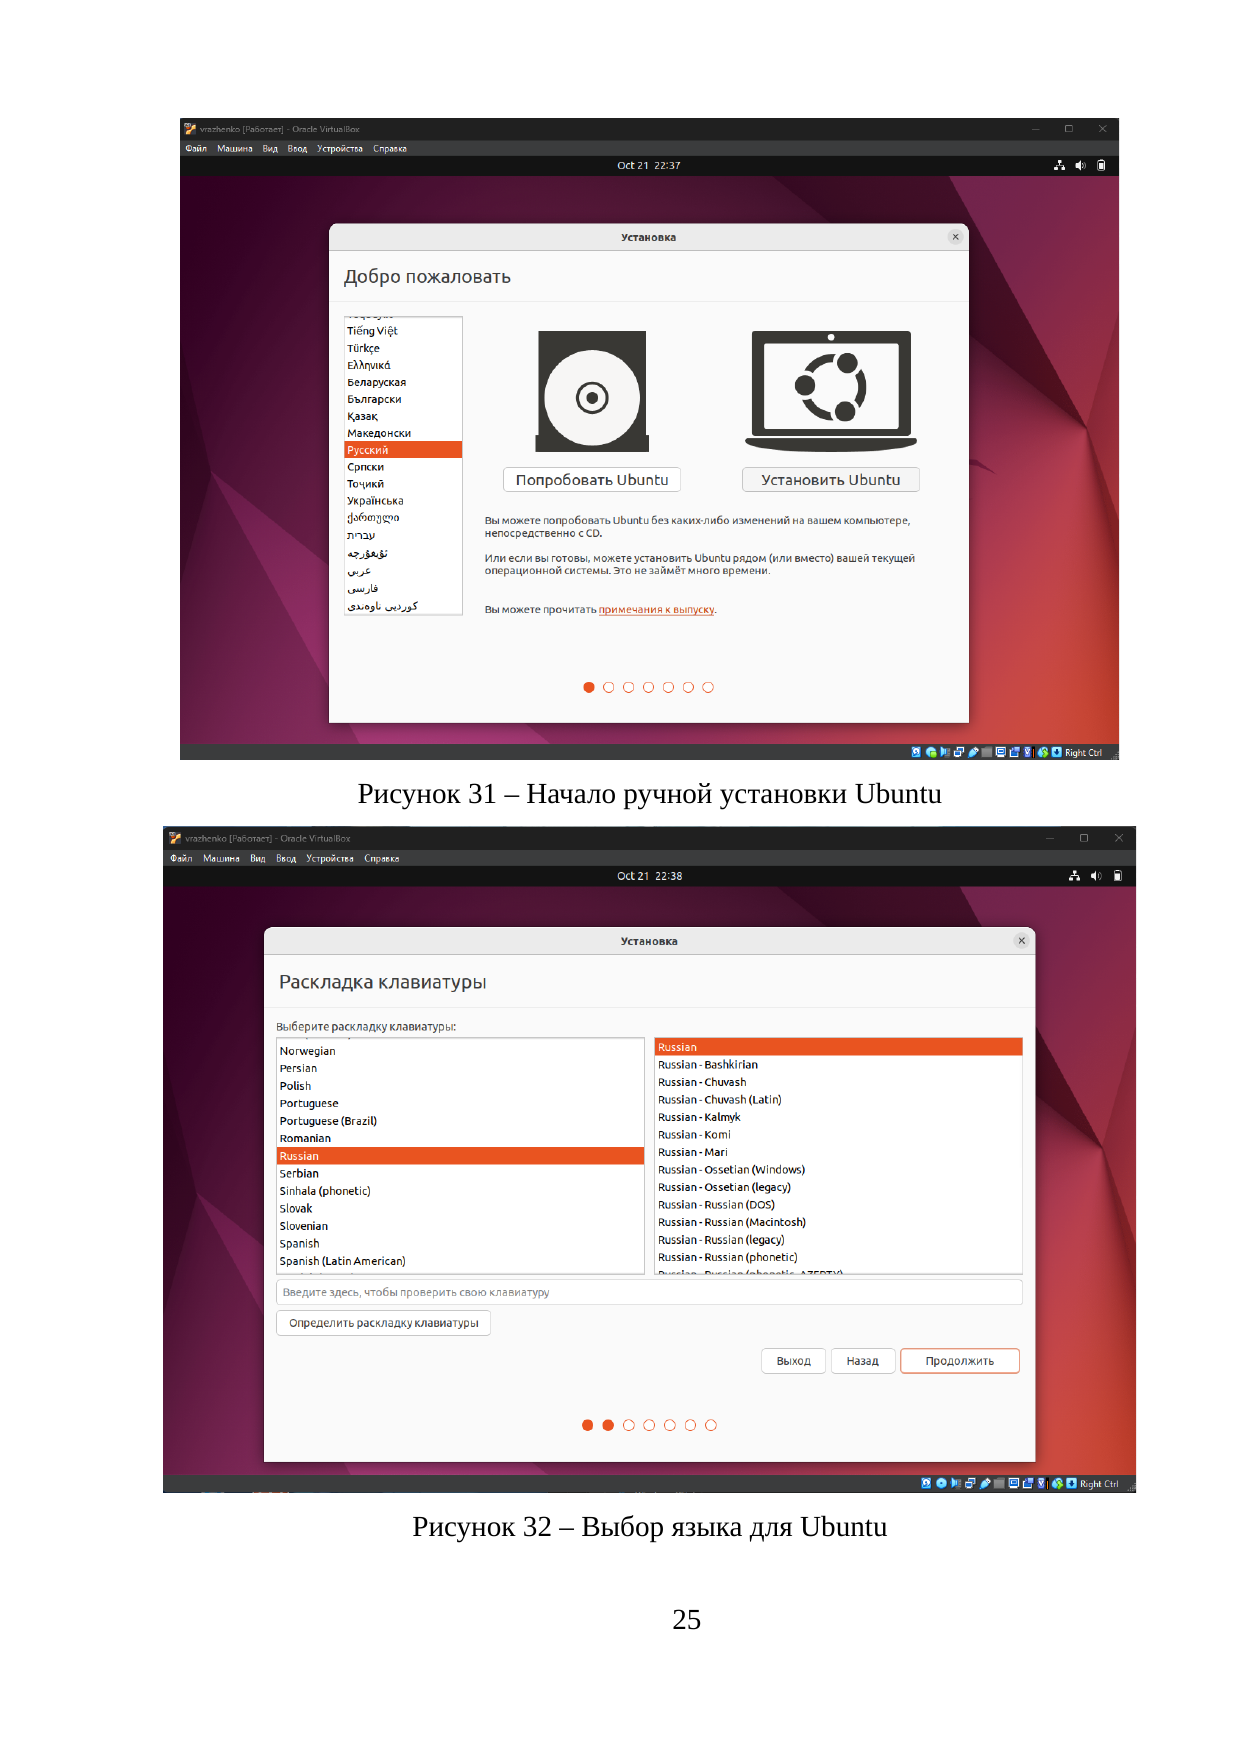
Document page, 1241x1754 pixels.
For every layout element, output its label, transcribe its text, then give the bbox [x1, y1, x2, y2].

text Рисунок 31 – Начало ручной установки Ubuntu [180, 760, 1119, 810]
picture [163, 826, 1137, 1493]
picture [180, 118, 1120, 760]
text Рисунок 32 – Выбор языка для Ubuntu [163, 1493, 1136, 1543]
